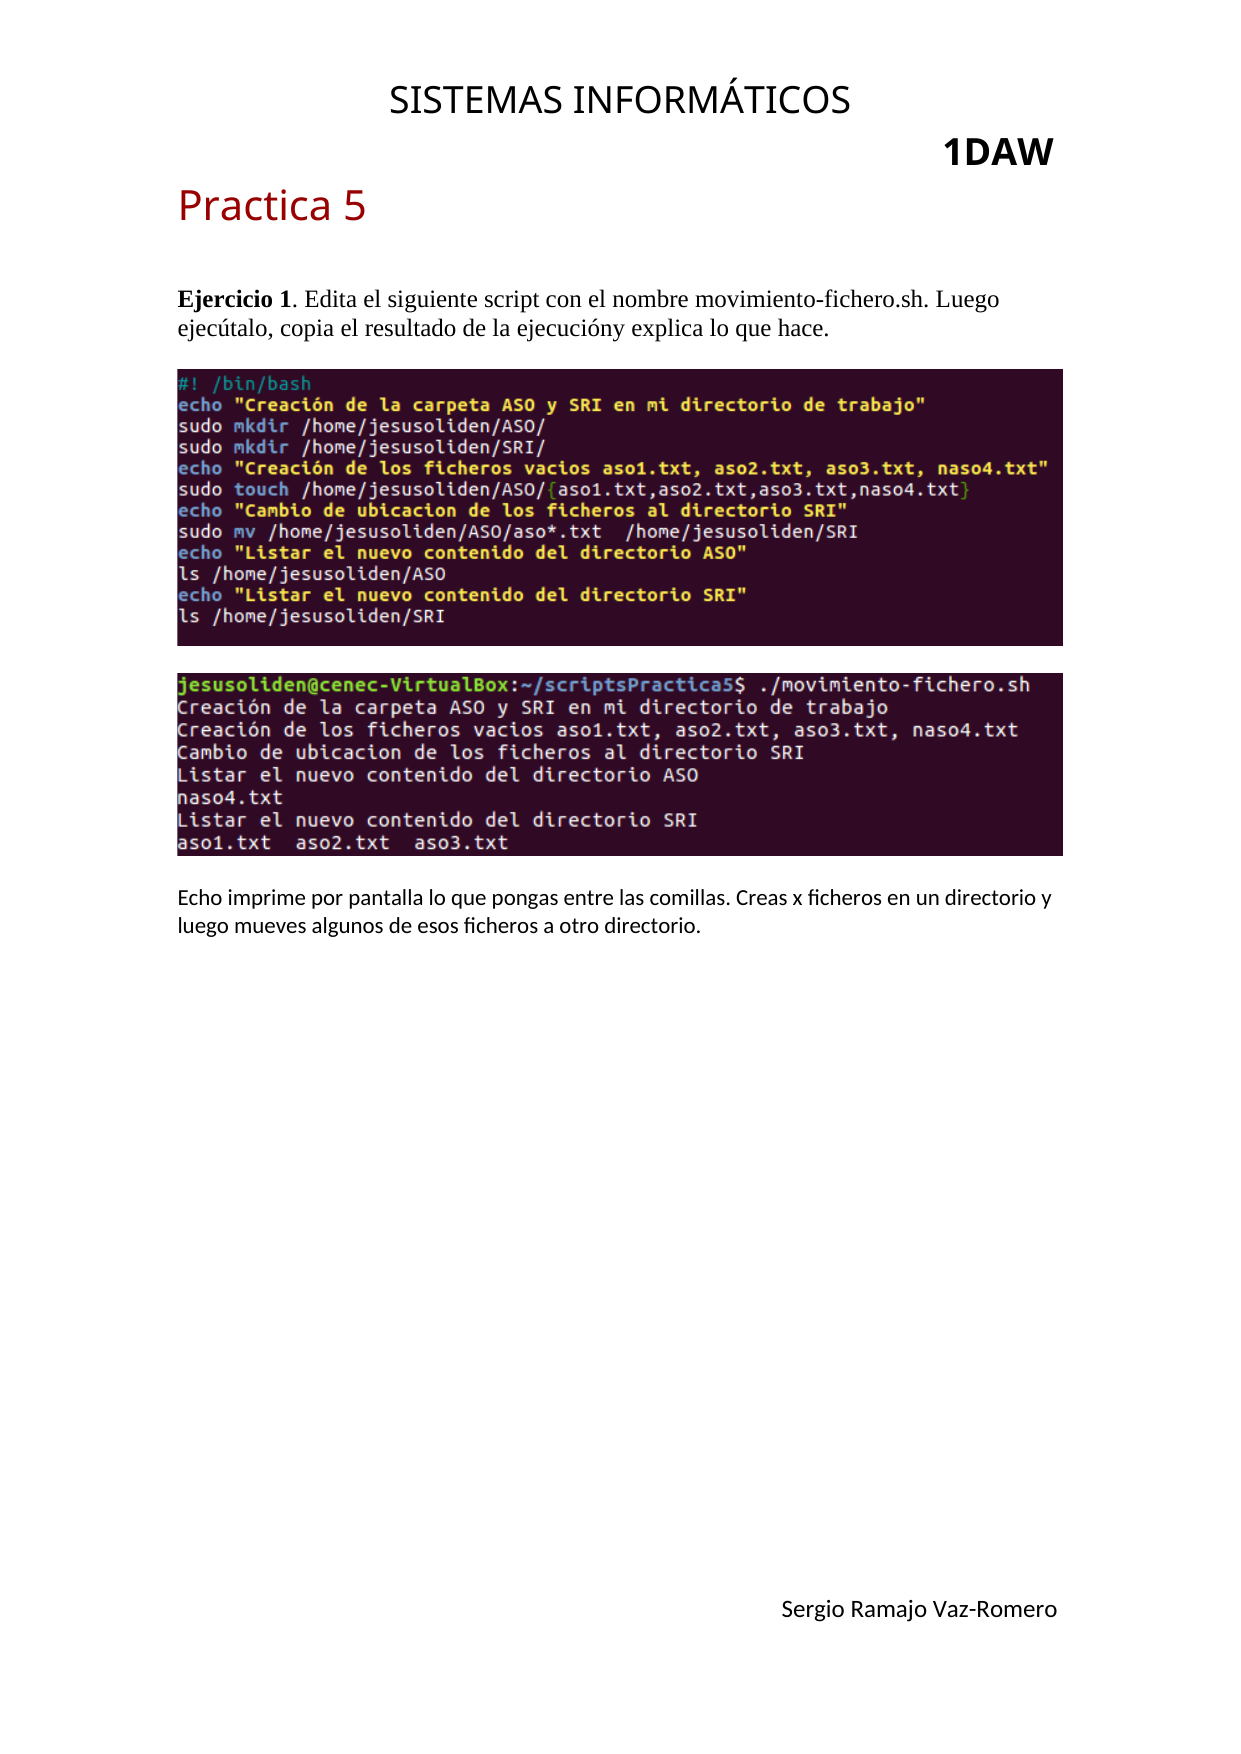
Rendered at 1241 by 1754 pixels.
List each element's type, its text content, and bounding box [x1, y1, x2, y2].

picture [177, 369, 1063, 646]
subtitle Practica 5 [177, 176, 1063, 233]
text Ejercicio 1. Edita el siguiente script con el nombre movimiento-fichero.sh. Luego ejecútalo, copia el resultado de la ejecucióny explica lo que hace. [177, 284, 1063, 341]
picture [177, 673, 1063, 856]
text Echo imprime por pantalla lo que pongas entre las comillas. Creas x ficheros en un directorio y luego mueves algunos de esos ficheros a otro directorio. [177, 883, 1063, 939]
